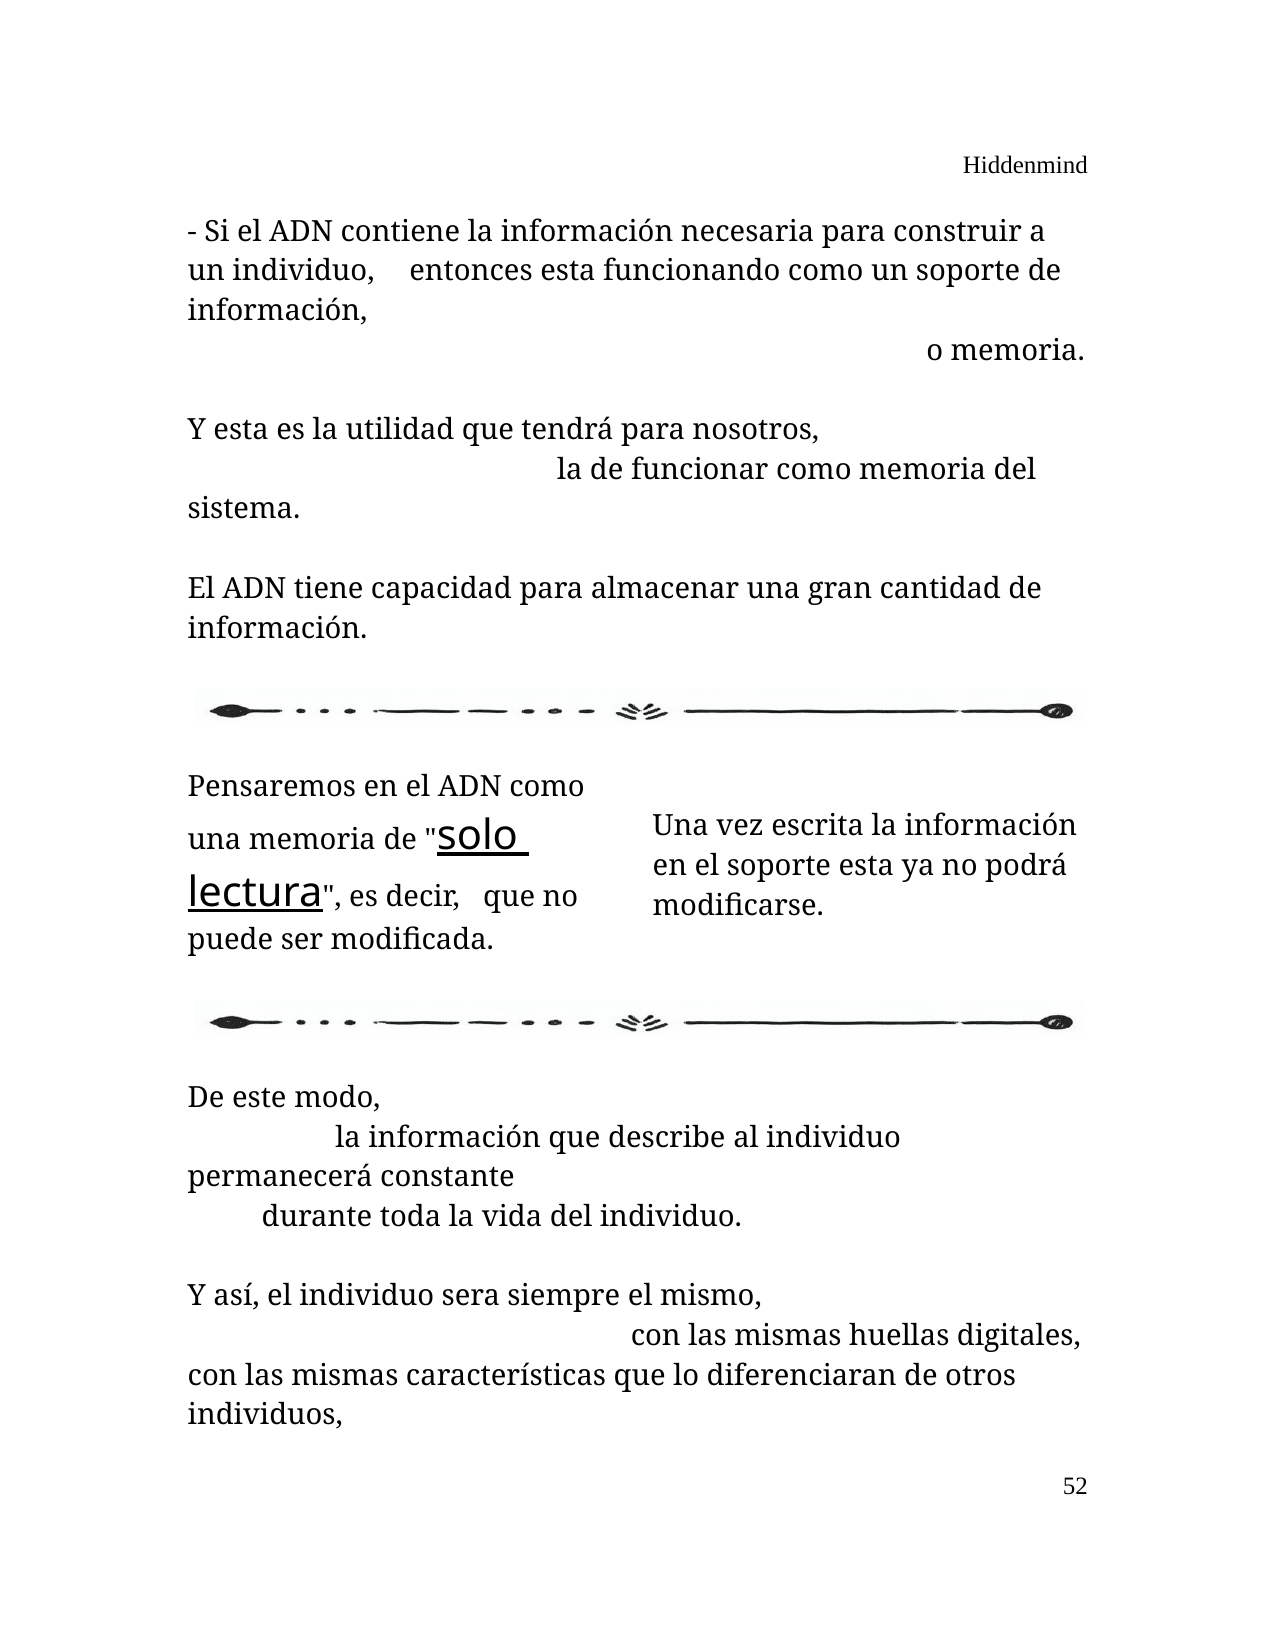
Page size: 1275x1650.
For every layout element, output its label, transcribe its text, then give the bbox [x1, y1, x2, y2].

text Pensaremos en el ADN como una memoria de "solo lectura", es decir, que no puede ser modificada. [187, 765, 622, 958]
text o memoria. [187, 329, 1087, 369]
text con las mismas características que lo diferenciaran de otros individuos, [187, 1354, 1087, 1433]
text la de funcionar como memoria del sistema. [187, 448, 1087, 527]
text - Si el ADN contiene la información necesaria para construir a un individuo, entonces esta funcionando como un soporte de información, [187, 210, 1087, 329]
text El ADN tiene capacidad para almacenar una gran cantidad de información. [187, 567, 1087, 647]
text Y esta es la utilidad que tendrá para nosotros, [187, 408, 1087, 448]
text Y así, el individuo sera siempre el mismo, [187, 1274, 1087, 1314]
text De este modo, [187, 1076, 1087, 1116]
text la información que describe al individuo permanecerá constante durante toda la vida del individuo. [187, 1116, 1087, 1235]
text Una vez escrita la información en el soporte esta ya no podrá modificarse. [652, 804, 1087, 924]
picture [193, 1000, 1083, 1037]
picture [193, 689, 1083, 726]
text con las mismas huellas digitales, [187, 1314, 1087, 1354]
